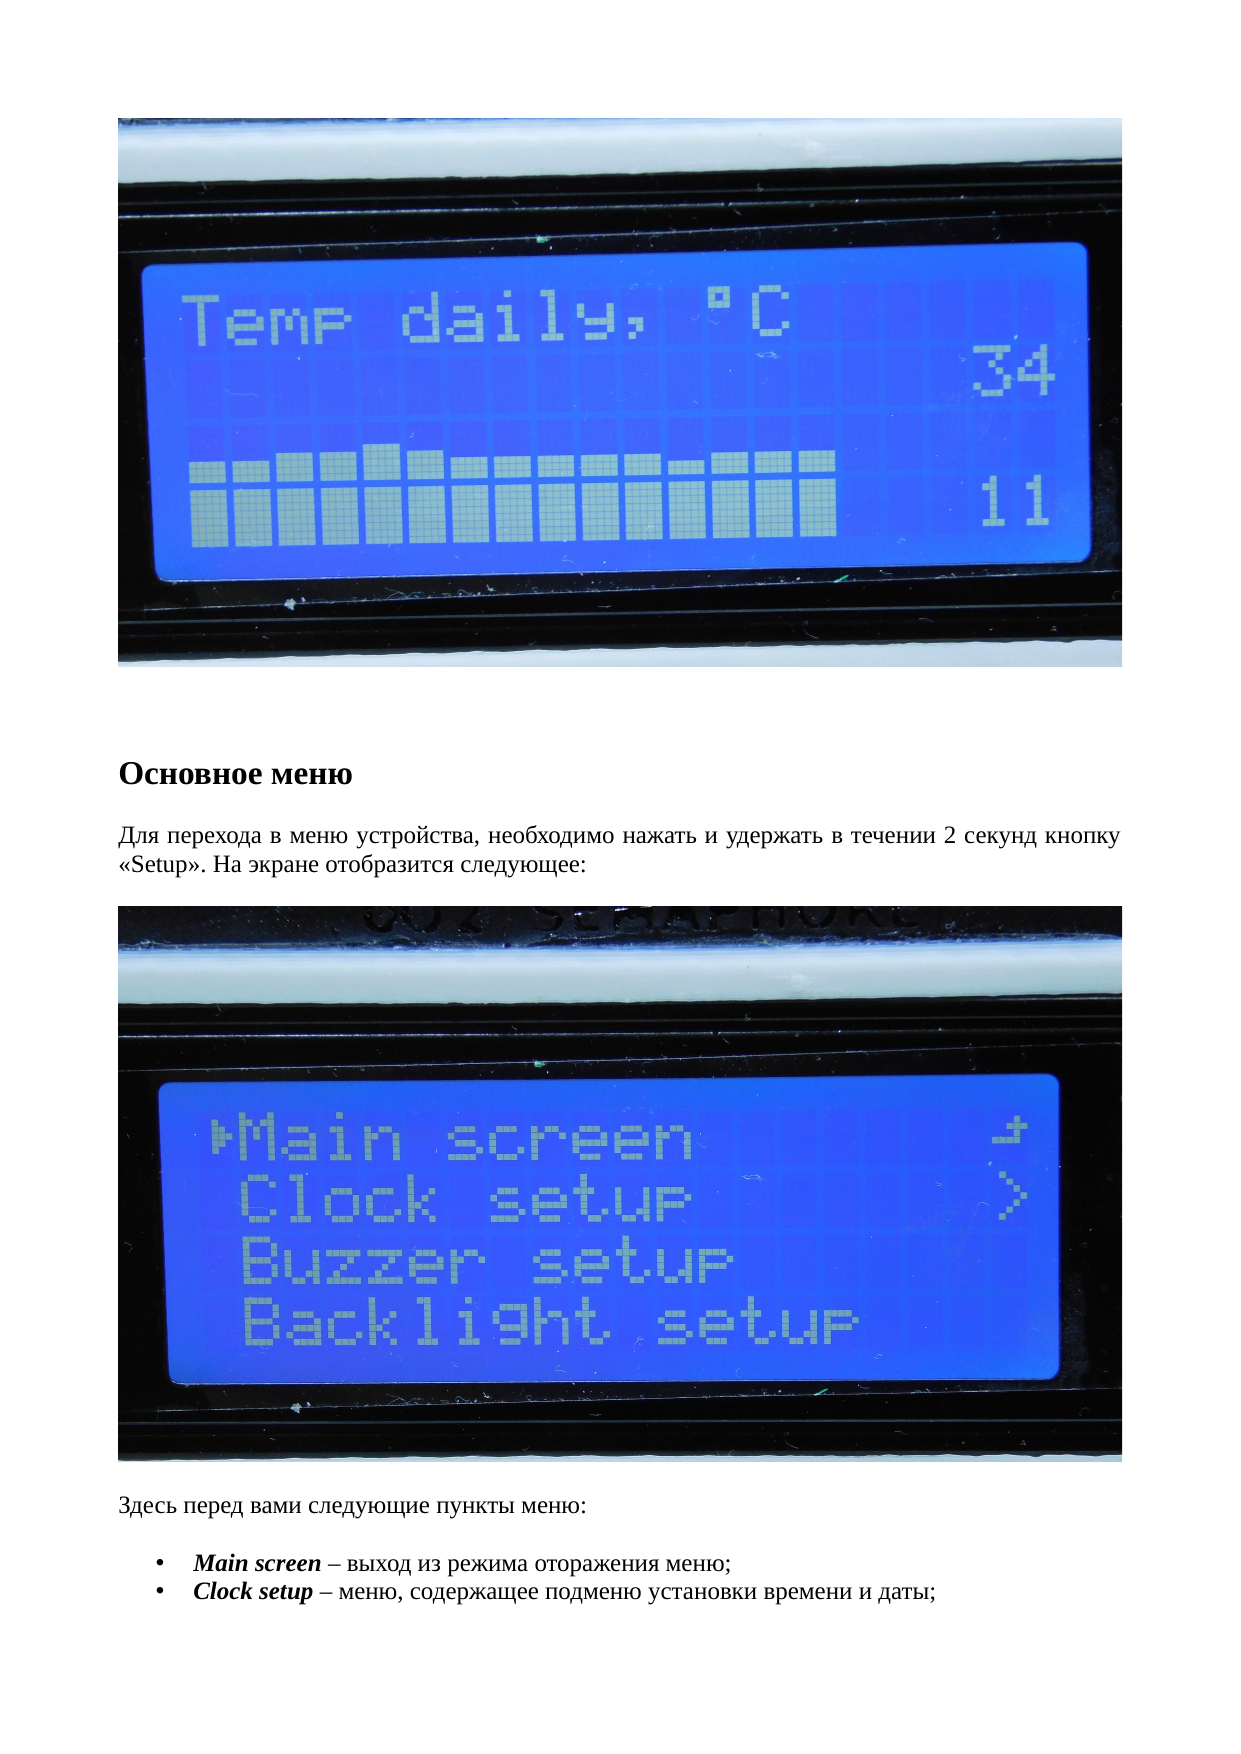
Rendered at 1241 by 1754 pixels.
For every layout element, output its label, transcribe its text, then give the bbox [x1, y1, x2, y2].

text Для перехода в меню устройства, необходимо нажать и удержать в течении 2 секунд кнопку «Setup». На экране отобразится следующее: [118, 820, 1122, 878]
text Здесь перед вами следующие пункты меню: [118, 1490, 1122, 1519]
picture [118, 906, 1123, 1462]
picture [118, 118, 1123, 667]
list Clock setup – меню, содержащее подменю установки времени и даты; [156, 1576, 1122, 1605]
list Main screen – выход из режима оторажения меню; [156, 1548, 1122, 1576]
text Основное меню [118, 753, 1122, 792]
